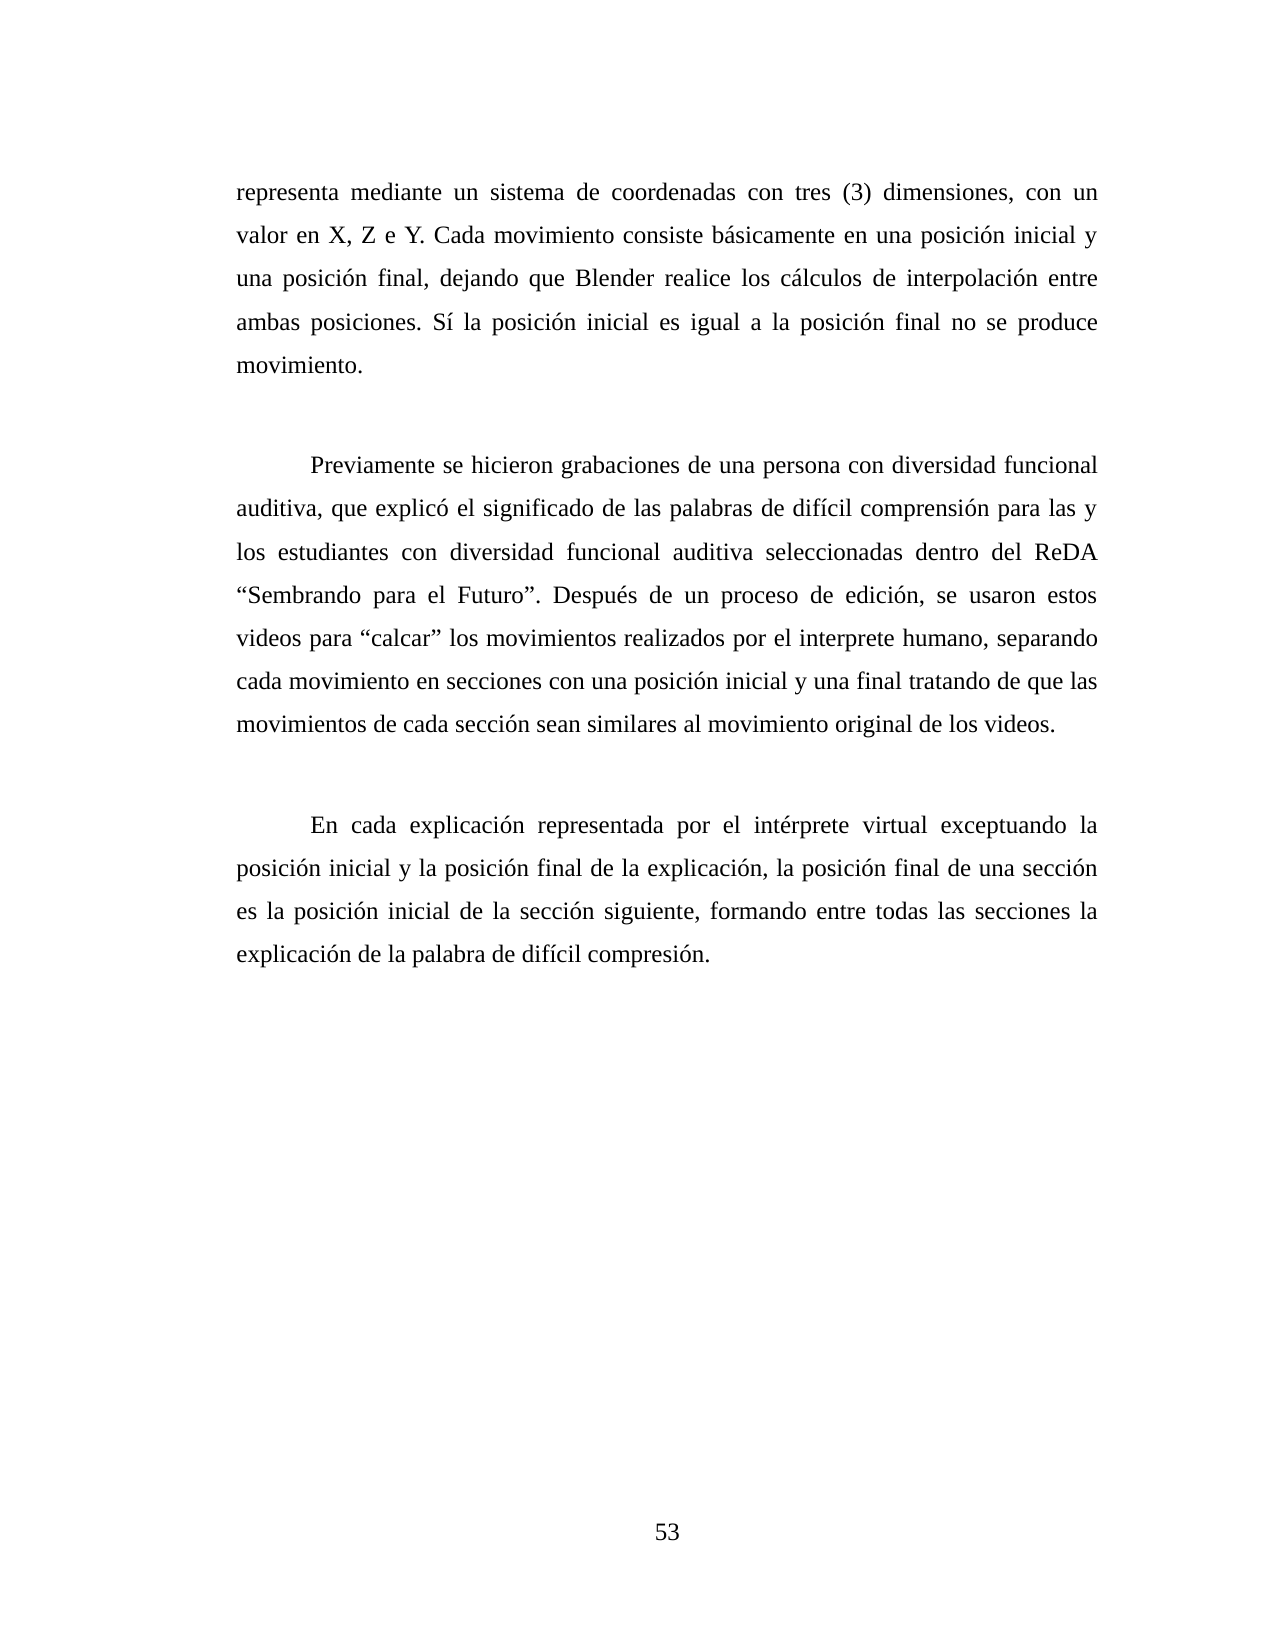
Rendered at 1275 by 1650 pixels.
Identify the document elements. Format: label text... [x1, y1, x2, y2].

text En cada explicación representada por el intérprete virtual exceptuando la posición inicial y la posición final de la explicación, la posición final de una sección es la posición inicial de la sección siguiente, formando entre todas las secciones la explicación de la palabra de difícil compresión. [236, 896, 1098, 1054]
text Previamente se hicieron grabaciones de una persona con diversidad funcional auditiva, que explicó el significado de las palabras de difícil comprensión para las y los estudiantes con diversidad funcional auditiva seleccionadas dentro del ReDA “Sembrando para el Futuro”. Después de un proceso de edición, se usaron estos videos para “calcar” los movimientos realizados por el interprete humano, separando cada movimiento en secciones con una posición inicial y una final tratando de que las movimientos de cada sección sean similares al movimiento original de los videos. [236, 537, 1098, 824]
text Las animaciones de las palabras se realizaron utilizando el sistema de huesos creado en la primera iteración. Cada hueso posee una posición en el espacio la cual se representa mediante un sistema de coordenadas con tres (3) dimensiones, con un valor en X, Z e Y. Cada movimiento consiste básicamente en una posición inicial y una posición final, dejando que Blender realice los cálculos de interpolación entre ambas posiciones. Sí la posición inicial es igual a la posición final no se produce movimiento. [236, 177, 1098, 465]
